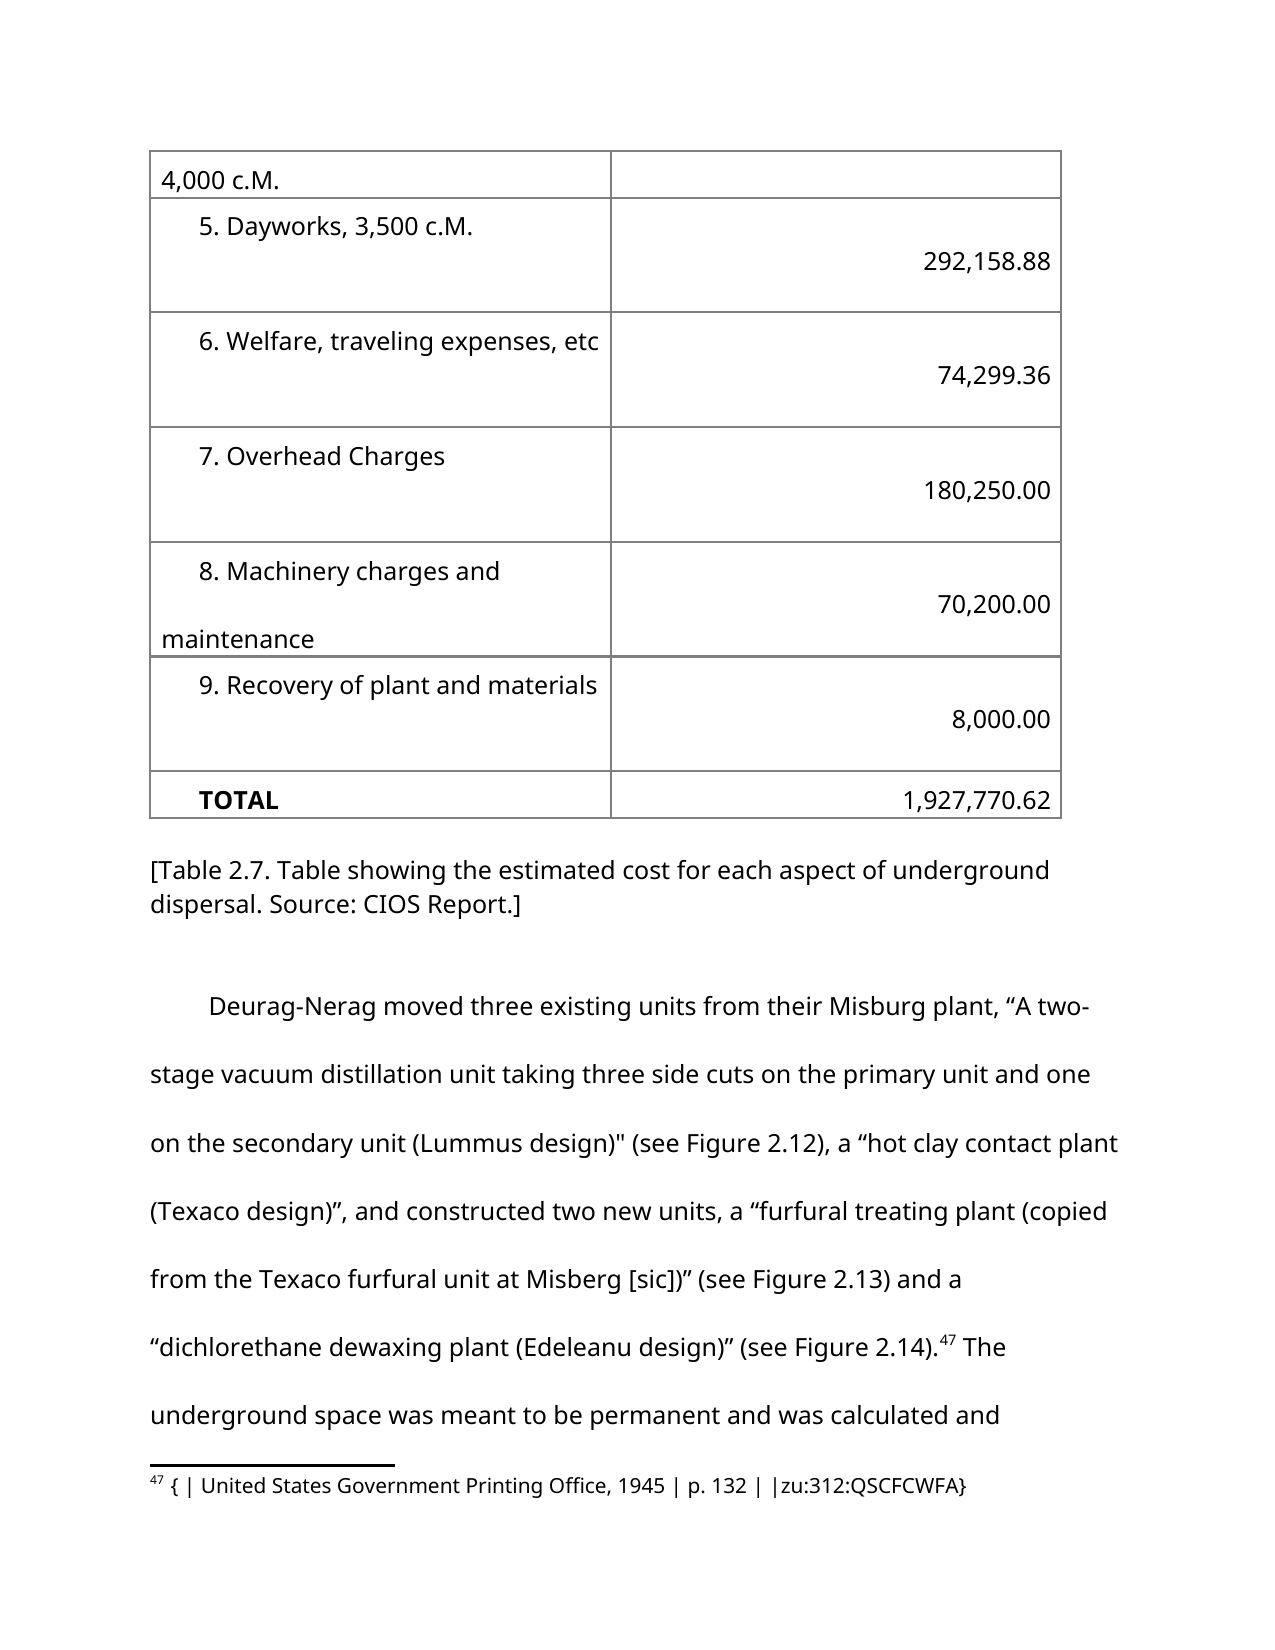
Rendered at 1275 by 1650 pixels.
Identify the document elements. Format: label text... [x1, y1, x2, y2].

table_cell 74,299.36 [612, 313, 1060, 426]
table_cell 7. Overhead Charges [151, 428, 610, 541]
table_cell 9. Recovery of plant and materials [151, 658, 610, 770]
text { | United States Government Printing Office, 1945 | p. 132 | |zu:312:QSCFCWFA} [150, 1472, 1125, 1500]
table_cell 4,000 c.M. [151, 152, 610, 197]
table_cell 8,000.00 [612, 658, 1060, 770]
table_cell [612, 152, 1060, 197]
table_cell 6. Welfare, traveling expenses, etc [151, 313, 610, 426]
text [Table 2.7. Table showing the estimated cost for each aspect of underground dispersal. Source: CIOS Report.] [150, 853, 1125, 921]
table_cell 180,250.00 [612, 428, 1060, 541]
table_cell 1,927,770.62 [612, 772, 1060, 817]
table_cell 8. Machinery charges and maintenance [151, 543, 610, 655]
table_cell 292,158.88 [612, 199, 1060, 311]
table_cell 70,200.00 [612, 543, 1060, 655]
text Deurag-Nerag moved three existing units from their Misburg plant, “A two-stage vacuum distillation unit taking three side cuts on the primary unit and one on the secondary unit (Lummus design)" (see Figure 2.12), a “hot clay contact plant (Texaco design)”, and constructed two new units, a “furfural treating plant (copied from the Texaco furfural unit at Misberg [sic])” (see Figure 2.13) and a “dichlorethane dewaxing plant (Edeleanu design)” (see Figure 2.14). The underground space was meant to be permanent and was calculated and [150, 989, 1125, 1432]
table_cell TOTAL [151, 772, 610, 817]
table_cell 5. Dayworks, 3,500 c.M. [151, 199, 610, 311]
